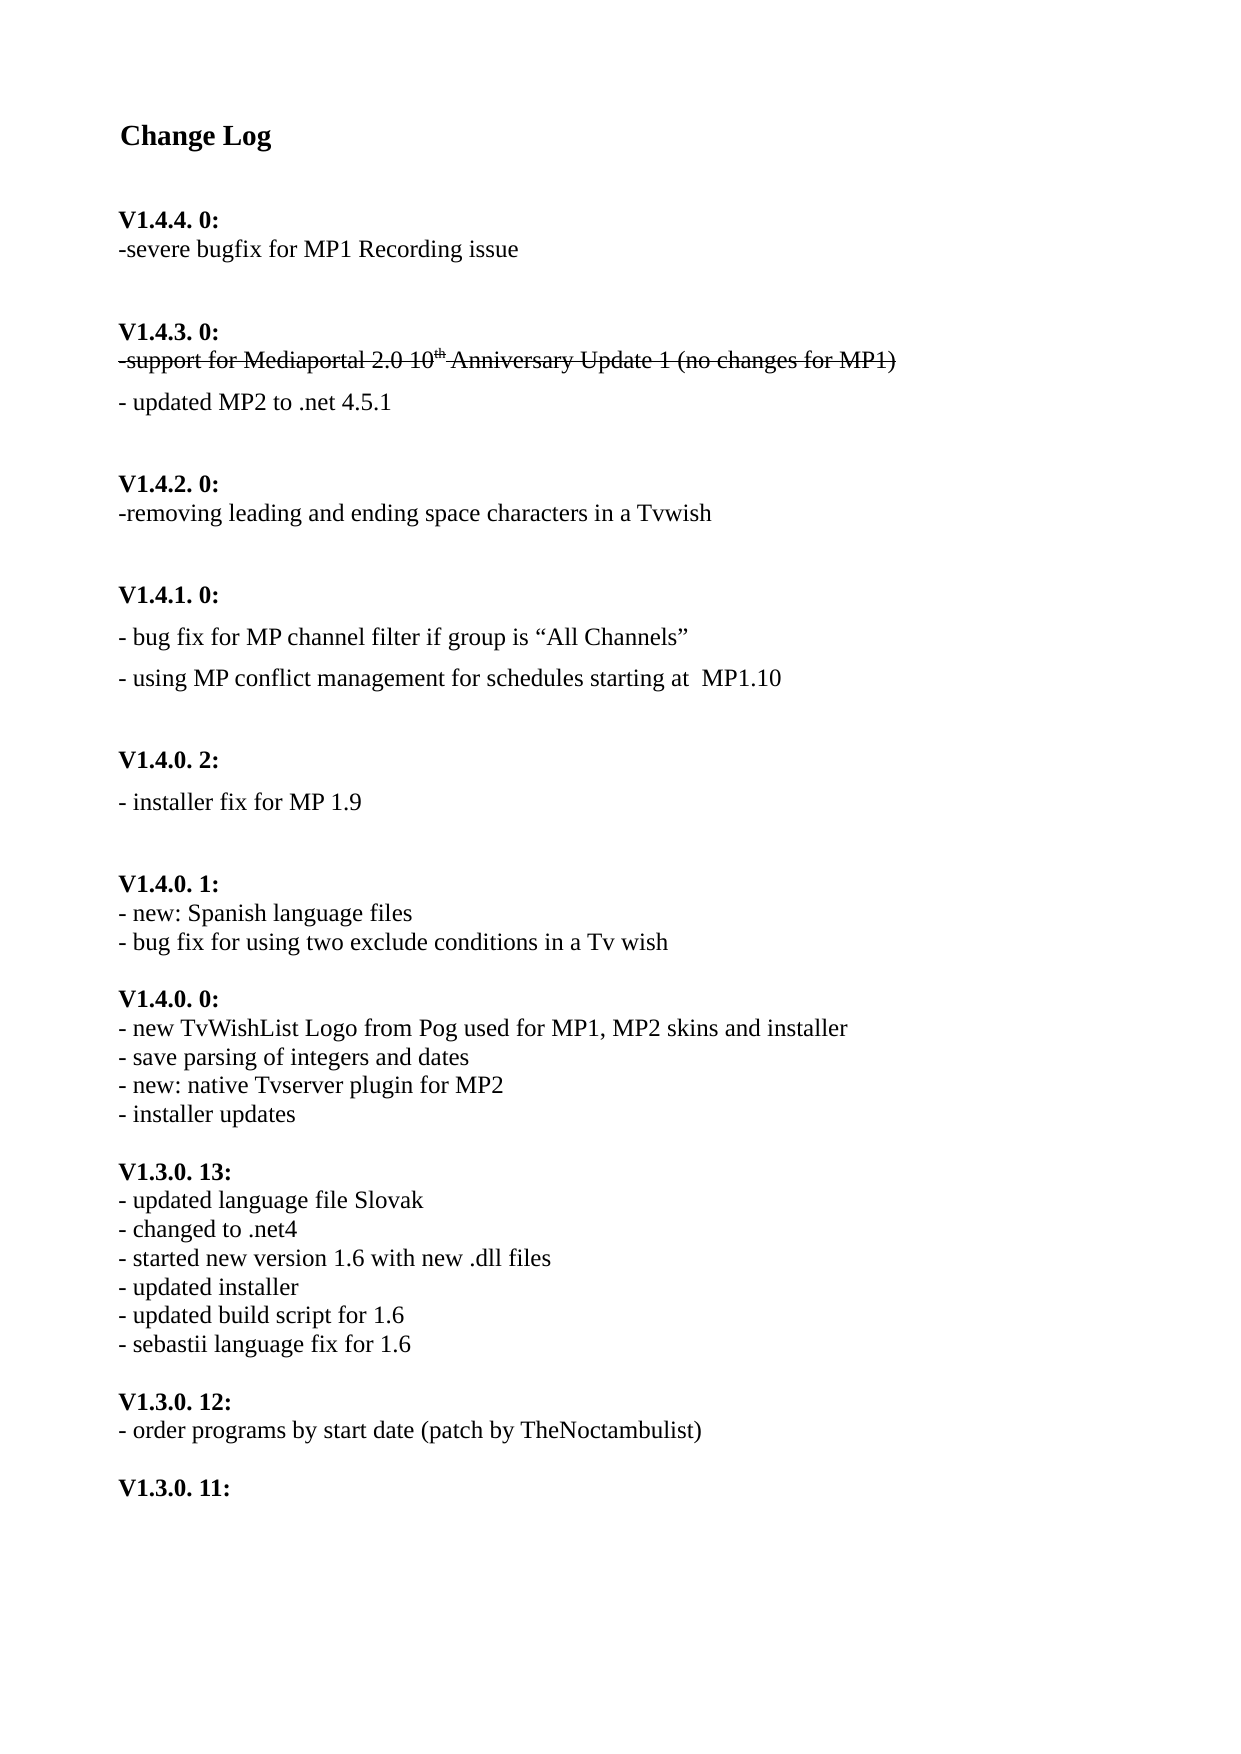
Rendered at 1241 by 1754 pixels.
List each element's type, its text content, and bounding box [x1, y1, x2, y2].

text - order programs by start date (patch by TheNoctambulist) [118, 1415, 1122, 1444]
text - bug fix for MP channel filter if group is “All Channels” [44, 622, 1122, 650]
text V1.4.4. 0: [118, 205, 1122, 234]
text V1.3.0. 11: [118, 1473, 1122, 1502]
text V1.3.0. 13: [118, 1157, 1122, 1185]
text - updated installer [118, 1272, 1122, 1300]
text V1.4.3. 0: [118, 317, 1122, 345]
text - updated MP2 to .net 4.5.1 [44, 387, 1122, 415]
text -support for Mediaportal 2.0 10th Anniversary Update 1 (no changes for MP1) [44, 345, 1122, 374]
text - save parsing of integers and dates [118, 1042, 1122, 1070]
text - installer updates [118, 1099, 1122, 1128]
text V1.4.1. 0: [44, 580, 1122, 609]
text V1.4.0. 0: [118, 984, 1122, 1013]
text - new: Spanish language files [118, 898, 1122, 927]
text -removing leading and ending space characters in a Tvwish [44, 498, 1122, 527]
text V1.3.0. 12: [118, 1387, 1122, 1415]
text - installer fix for MP 1.9 [44, 787, 1122, 815]
list Change Log [82, 118, 1119, 152]
text - new: native Tvserver plugin for MP2 [118, 1070, 1122, 1099]
text - started new version 1.6 with new .dll files [118, 1243, 1122, 1272]
text - updated language file Slovak [118, 1185, 1122, 1214]
text - new TvWishList Logo from Pog used for MP1, MP2 skins and installer [118, 1013, 1122, 1042]
text - bug fix for using two exclude conditions in a Tv wish [118, 927, 1122, 955]
text -severe bugfix for MP1 Recording issue [44, 234, 1122, 263]
text - changed to .net4 [118, 1214, 1122, 1243]
text - updated build script for 1.6 [118, 1300, 1122, 1329]
text - using MP conflict management for schedules starting at MP1.10 [44, 663, 1122, 692]
text - sebastii language fix for 1.6 [118, 1329, 1122, 1358]
text V1.4.0. 2: [44, 745, 1122, 774]
text V1.4.2. 0: [118, 469, 1122, 498]
text V1.4.0. 1: [118, 869, 1122, 898]
